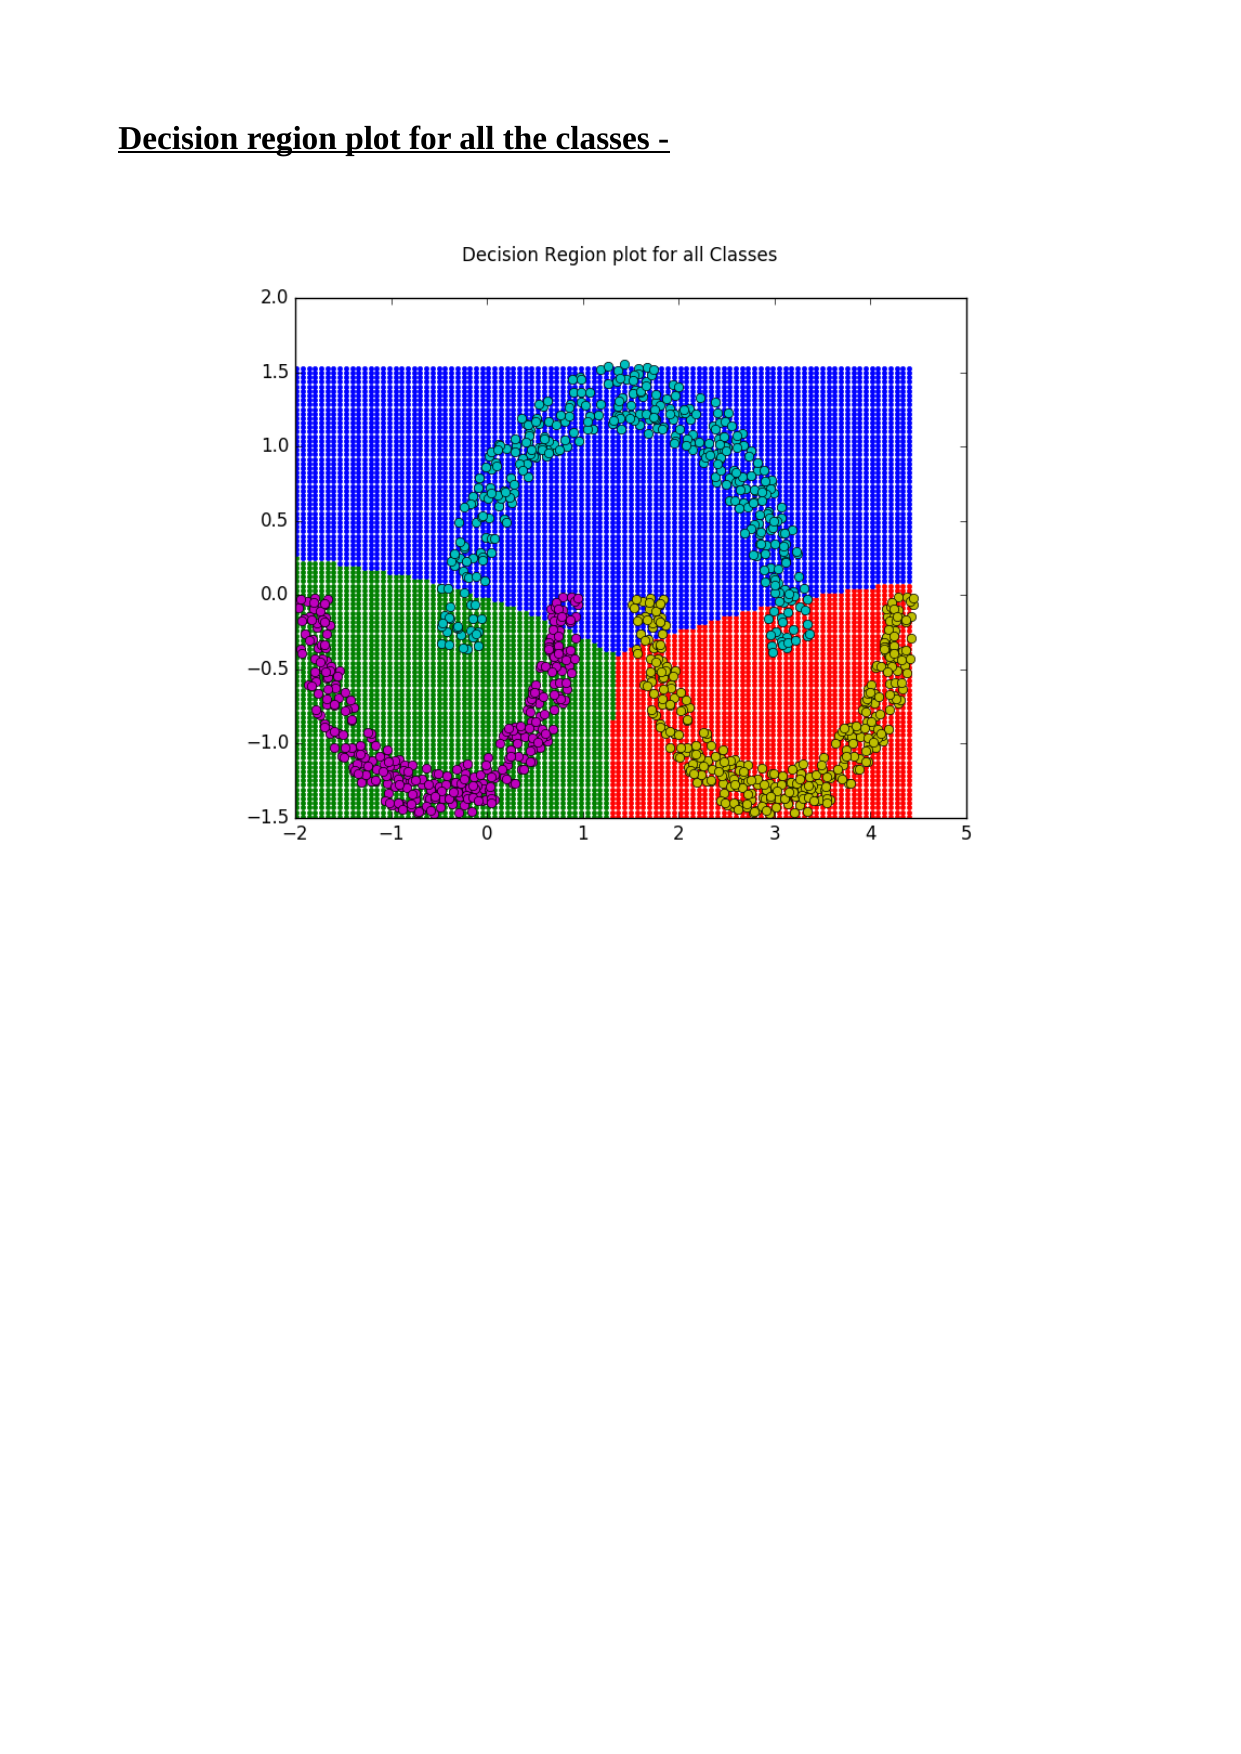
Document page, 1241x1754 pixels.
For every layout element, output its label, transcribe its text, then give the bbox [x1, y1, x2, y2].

picture [187, 233, 1053, 883]
text Decision region plot for all the classes - [118, 118, 1122, 156]
